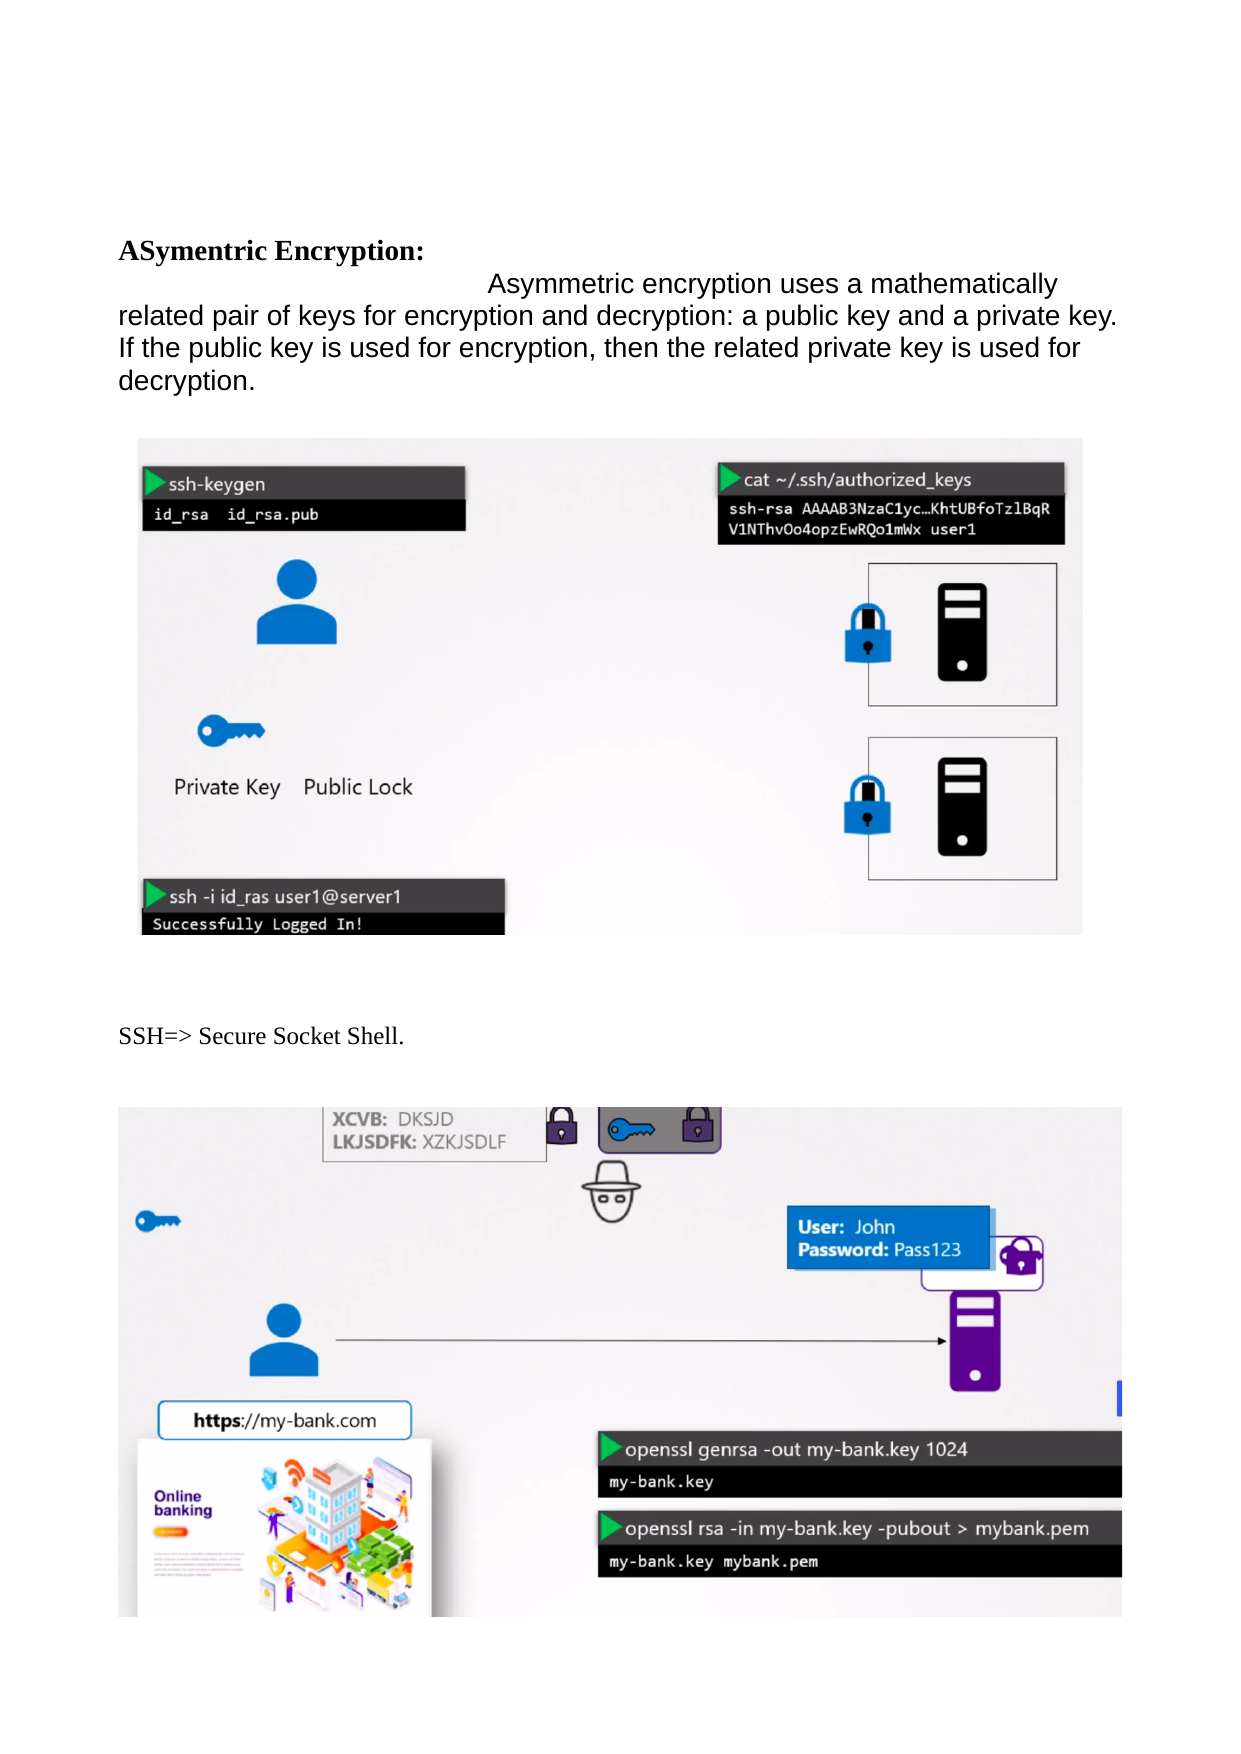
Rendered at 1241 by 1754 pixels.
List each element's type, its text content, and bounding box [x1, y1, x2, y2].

text ASymentric Encryption: [118, 233, 1122, 267]
text SSH=> Secure Socket Shell. [118, 1021, 1122, 1049]
picture [118, 1107, 1123, 1617]
picture [137, 438, 1083, 935]
text Asymmetric encryption uses a mathematically related pair of keys for encryption and decryption: a public key and a private key. If the public key is used for encryption, then the related private key is used for decryption. [118, 267, 1122, 396]
